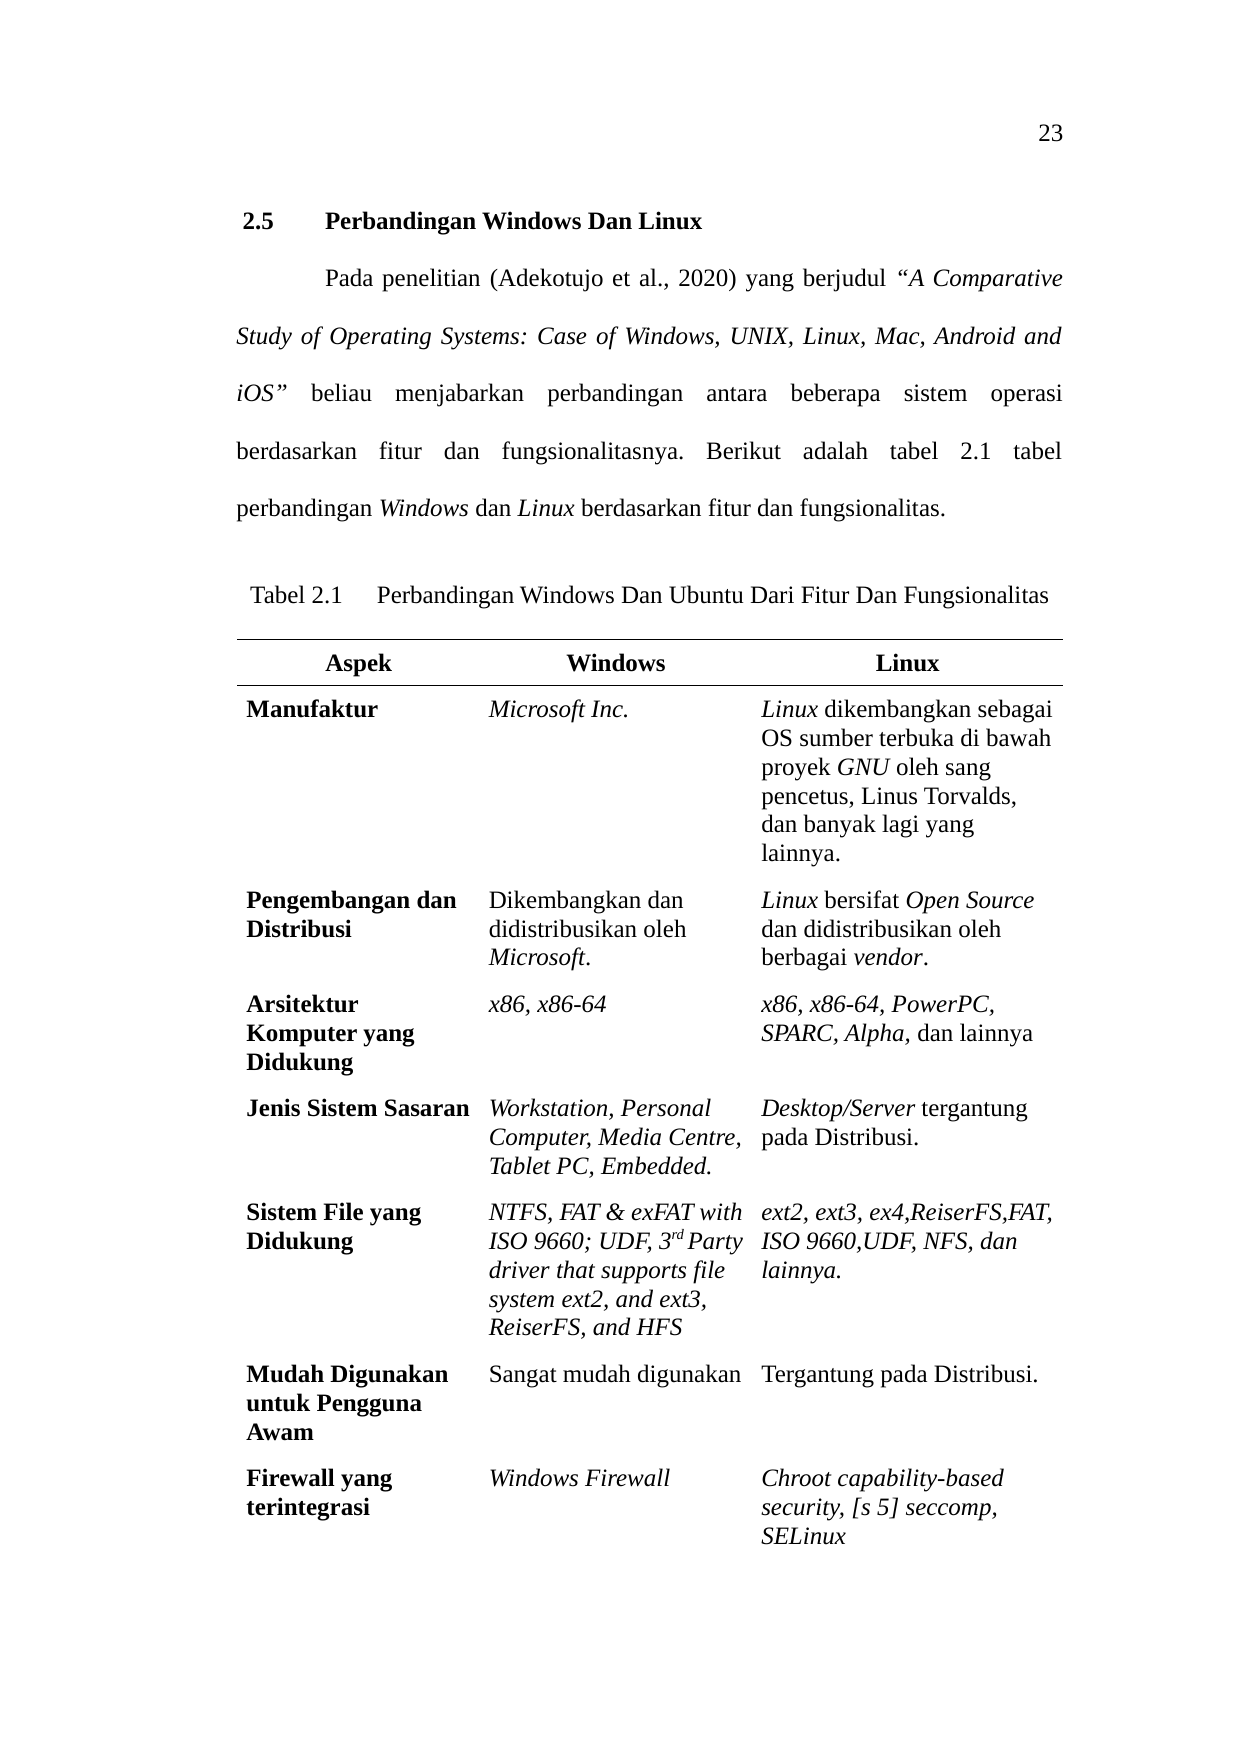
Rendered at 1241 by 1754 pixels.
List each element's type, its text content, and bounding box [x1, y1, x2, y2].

table_cell Firewall yang terintegrasi [237, 1454, 479, 1558]
text Tabel 2.1 Perbandingan Windows dan Ubuntu dari fitur dan fungsionalitas [236, 580, 1063, 609]
table_cell Linux bersifat Open Source dan didistribusikan oleh berbagai vendor. [752, 876, 1063, 980]
table_cell Windows Firewall [480, 1454, 752, 1558]
table_cell Mudah Digunakan untuk Pengguna Awam [237, 1350, 479, 1454]
table_cell Arsitektur Komputer yang Didukung [237, 980, 479, 1084]
table_cell Desktop/Server tergantung pada Distribusi. [752, 1084, 1063, 1188]
table_header Windows [480, 640, 752, 685]
table_cell Microsoft Inc. [480, 686, 752, 876]
table_cell x86, x86-64, PowerPC, SPARC, Alpha, dan lainnya [752, 980, 1063, 1084]
subtitle Perbandingan Windows dan Linux [236, 206, 1063, 235]
table_cell Dikembangkan dan didistribusikan oleh Microsoft. [480, 876, 752, 980]
table_cell Chroot capability-based security, [s 5] seccomp, SELinux [752, 1454, 1063, 1558]
table_cell x86, x86-64 [480, 980, 752, 1084]
table_cell Pengembangan dan Distribusi [237, 876, 479, 980]
table_cell NTFS, FAT & exFAT with ISO 9660; UDF, 3rd Party driver that supports file system ext2, and ext3, ReiserFS, and HFS [480, 1189, 752, 1350]
table_cell Sangat mudah digunakan [480, 1350, 752, 1454]
table_header Linux [752, 640, 1063, 685]
table_cell Jenis Sistem Sasaran [237, 1084, 479, 1188]
table_cell Tergantung pada Distribusi. [752, 1350, 1063, 1454]
table_cell Linux dikembangkan sebagai OS sumber terbuka di bawah proyek GNU oleh sang pencetus, Linus Torvalds, dan banyak lagi yang lainnya. [752, 686, 1063, 876]
table_cell Manufaktur [237, 686, 479, 876]
table_cell Sistem File yang Didukung [237, 1189, 479, 1350]
text Pada penelitian (Adekotujo et al., 2020) yang berjudul “A Comparative Study of Operating Systems: Case of Windows, UNIX, Linux, Mac, Android and iOS” beliau menjabarkan perbandingan antara beberapa sistem operasi berdasarkan fitur dan fungsionalitasnya. Berikut adalah tabel 2.1 tabel perbandingan Windows dan Linux berdasarkan fitur dan fungsionalitas. [236, 263, 1063, 522]
table_cell ext2, ext3, ex4,ReiserFS,FAT, ISO 9660,UDF, NFS, dan lainnya. [752, 1189, 1063, 1350]
table_header Aspek [237, 640, 479, 685]
table_cell Workstation, Personal Computer, Media Centre, Tablet PC, Embedded. [480, 1084, 752, 1188]
